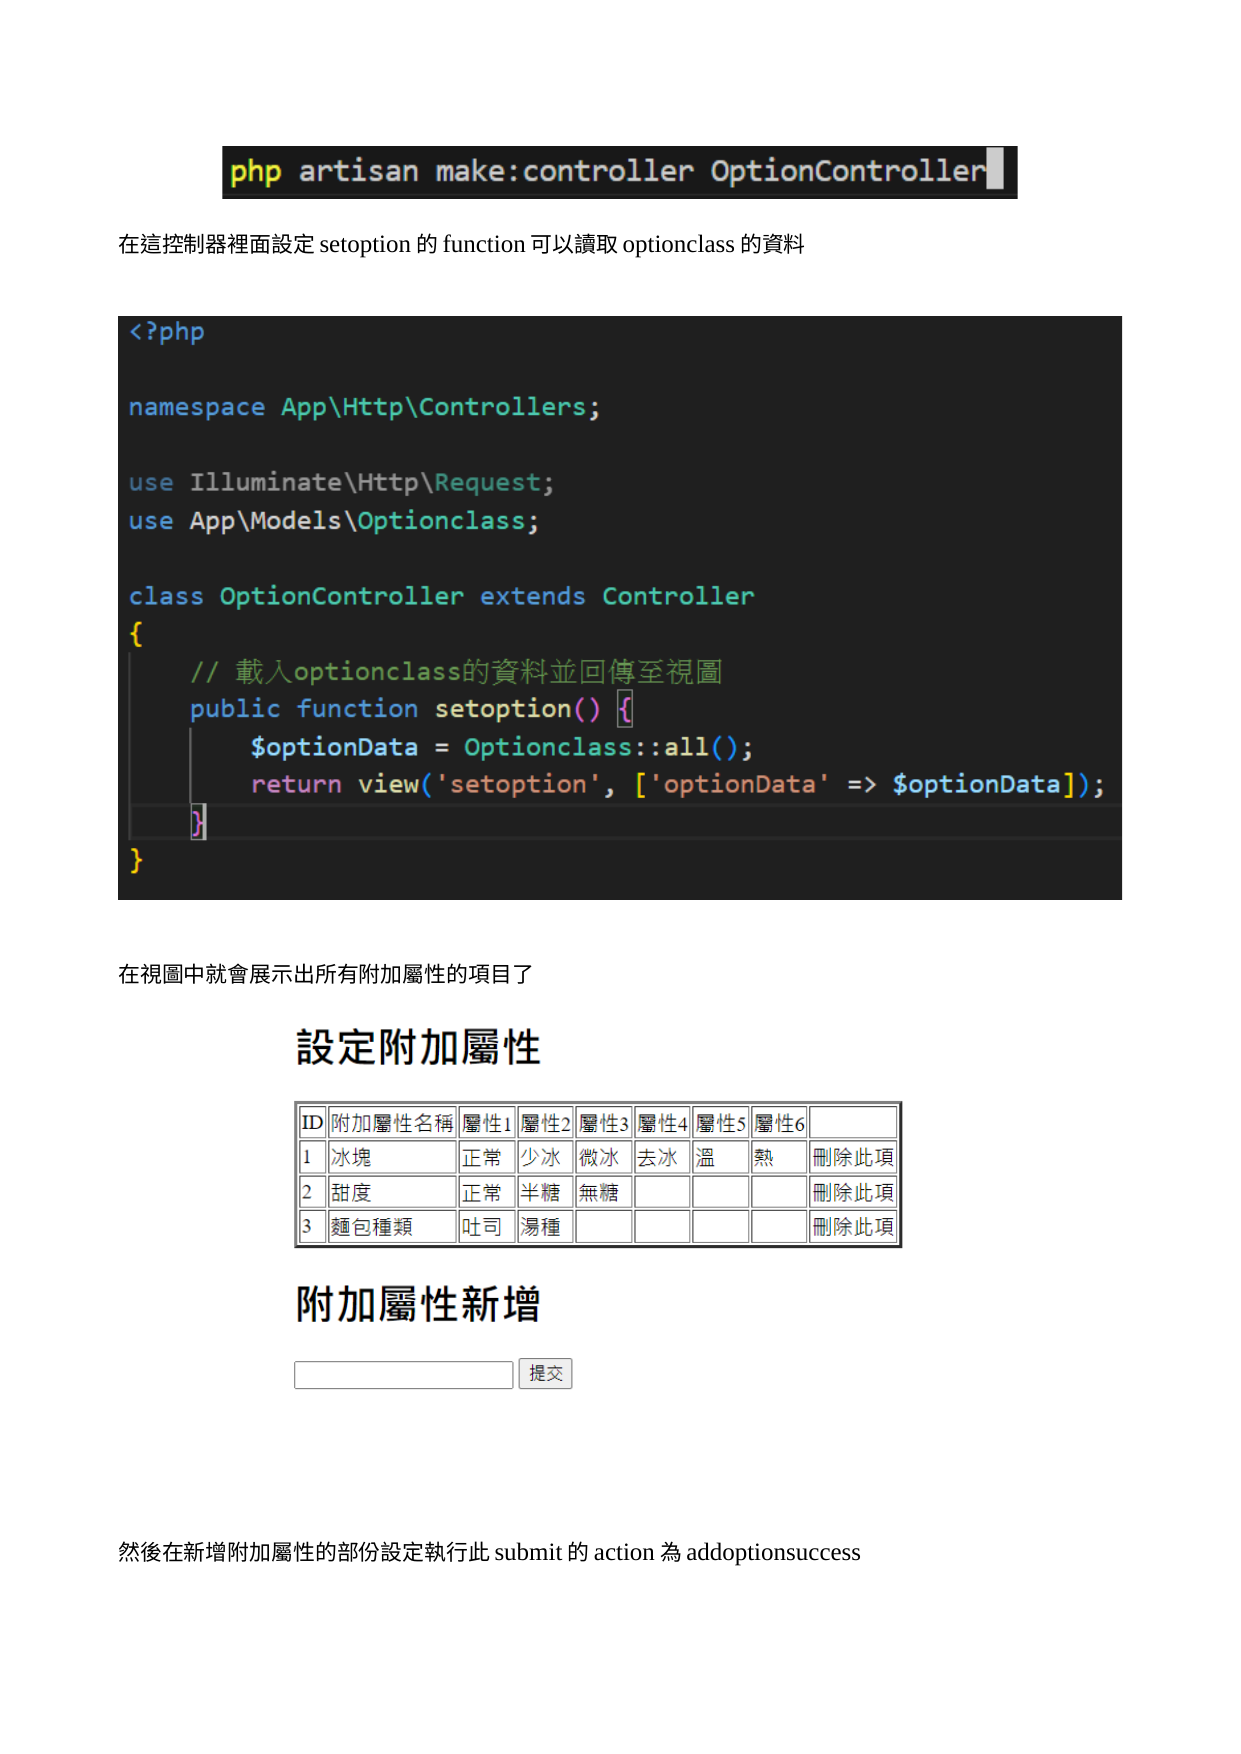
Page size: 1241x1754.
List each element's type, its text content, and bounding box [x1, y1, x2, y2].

picture [288, 1017, 952, 1413]
picture [222, 146, 1018, 199]
picture [118, 316, 1123, 900]
text 在視圖中就會展示出所有附加屬性的項目了 [118, 957, 1122, 989]
text 然後在新增附加屬性的部份設定執行此submit的action為addoptionsuccess [118, 1535, 1122, 1567]
text 在這控制器裡面設定setoption的function可以讀取optionclass的資料 [118, 227, 1122, 259]
